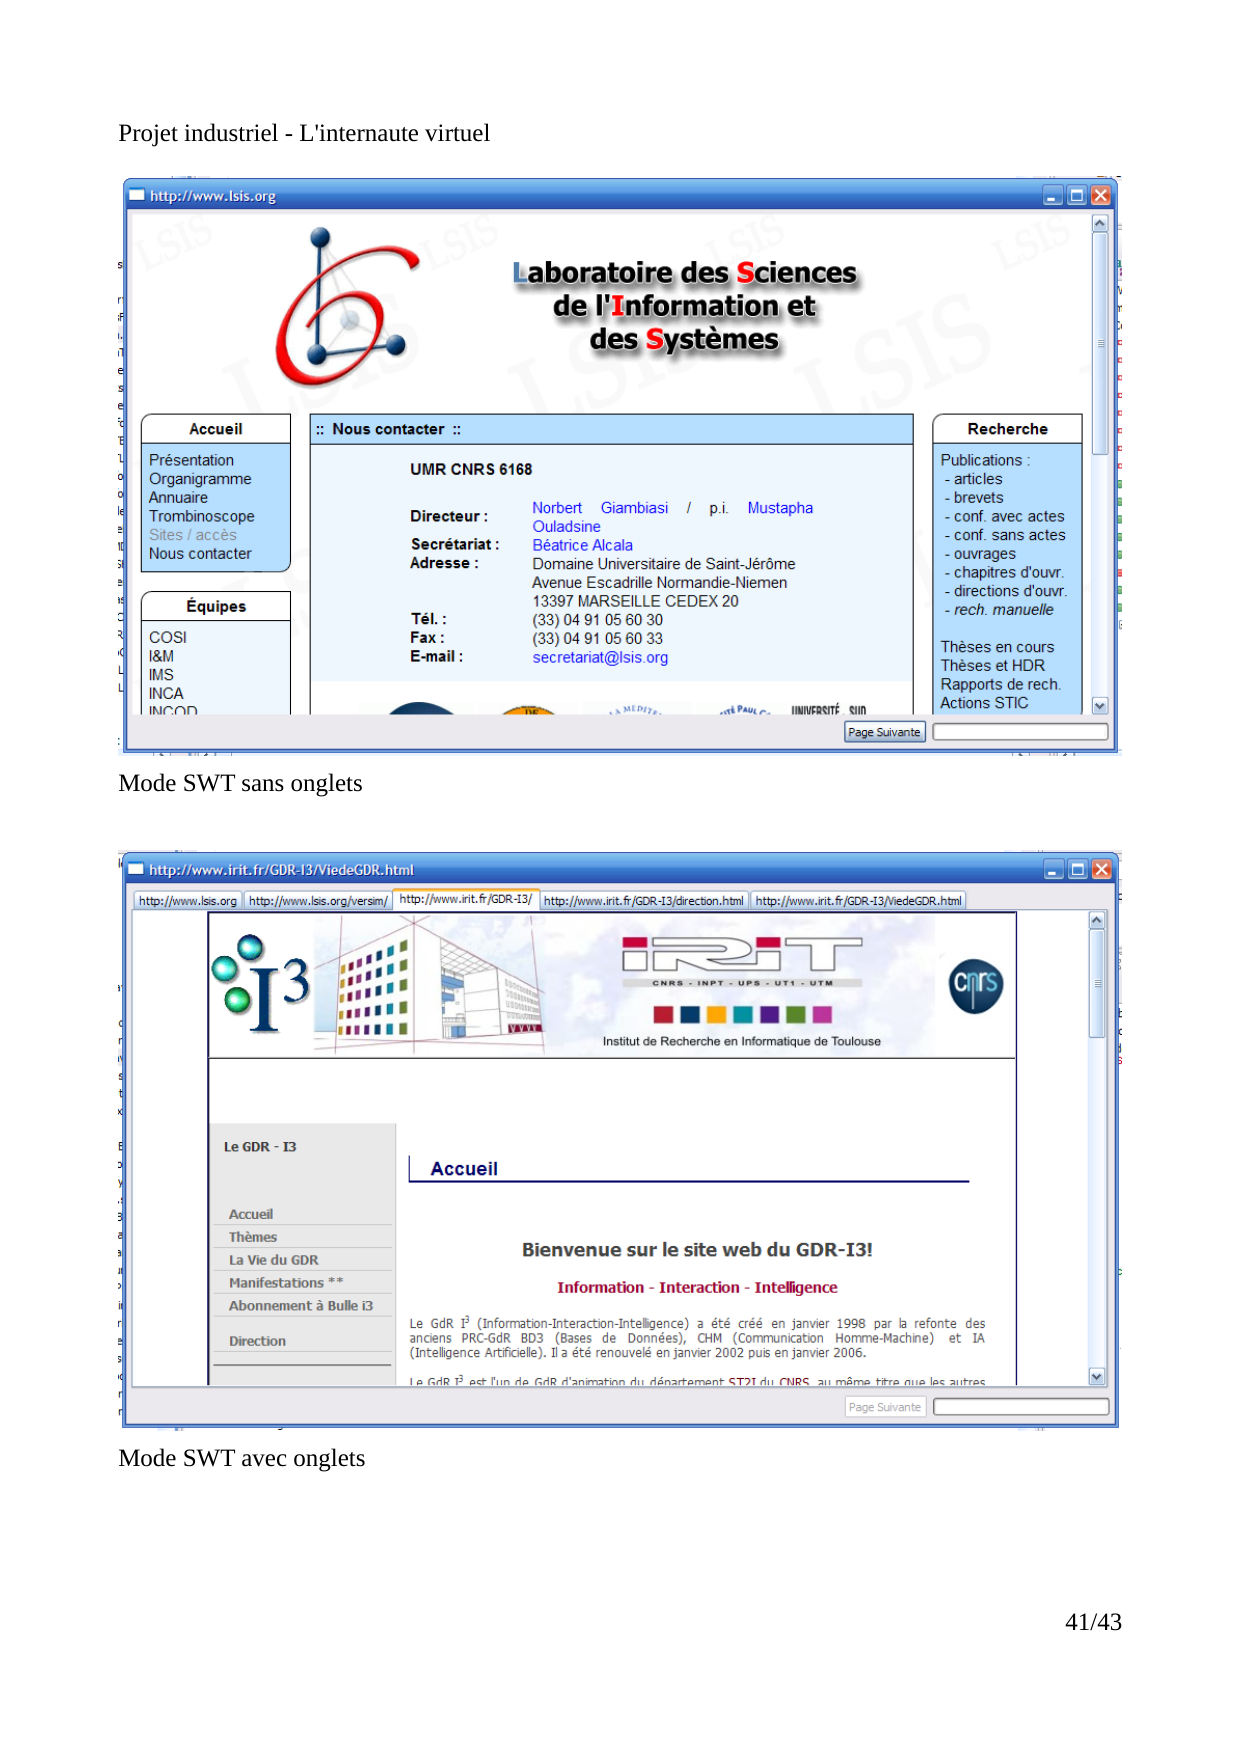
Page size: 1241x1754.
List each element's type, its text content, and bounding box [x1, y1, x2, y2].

text Mode SWT avec onglets [118, 1443, 1122, 1472]
text Mode SWT sans onglets [118, 768, 1122, 797]
picture [118, 176, 1122, 756]
picture [118, 850, 1122, 1431]
